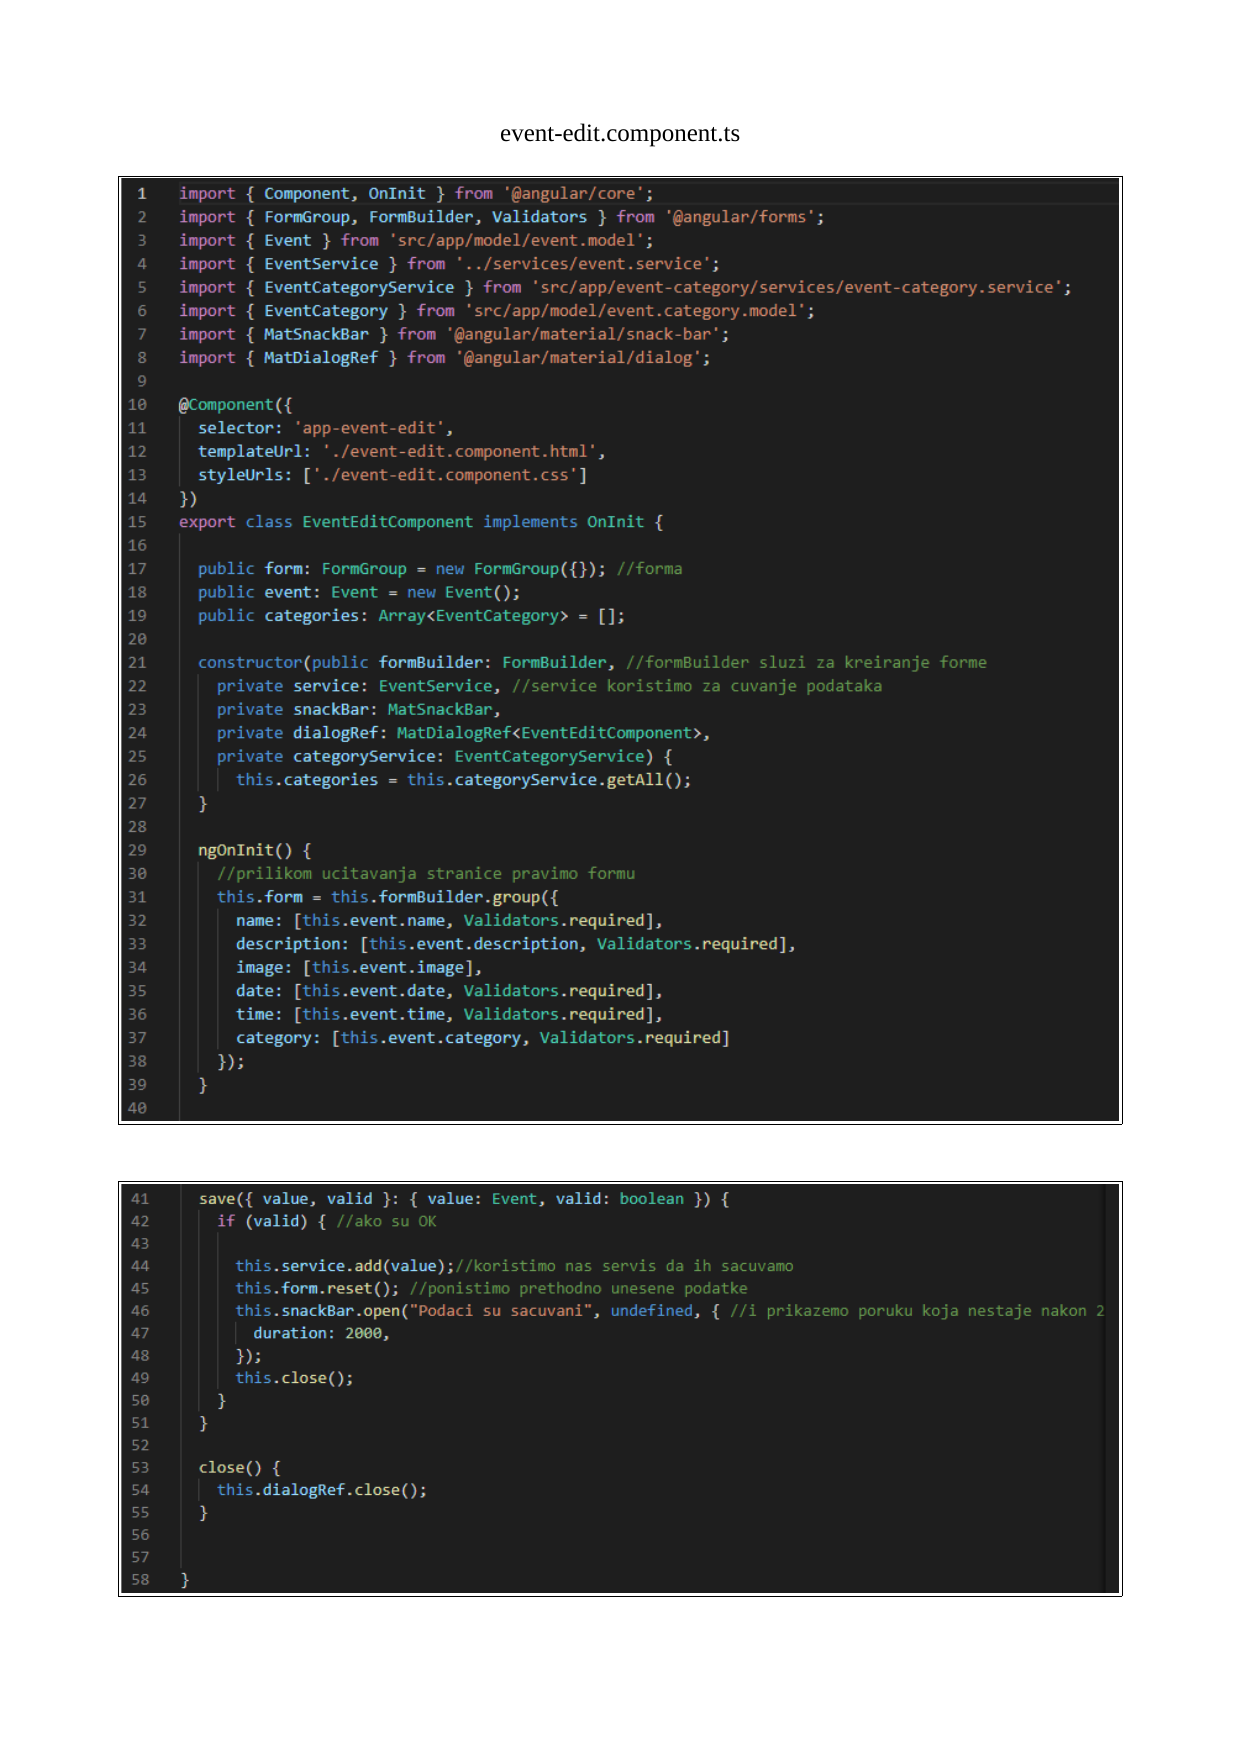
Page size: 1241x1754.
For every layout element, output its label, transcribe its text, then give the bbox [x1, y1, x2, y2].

text event-edit.component.ts [118, 118, 1122, 147]
picture [121, 178, 1119, 1121]
picture [121, 1184, 1119, 1593]
